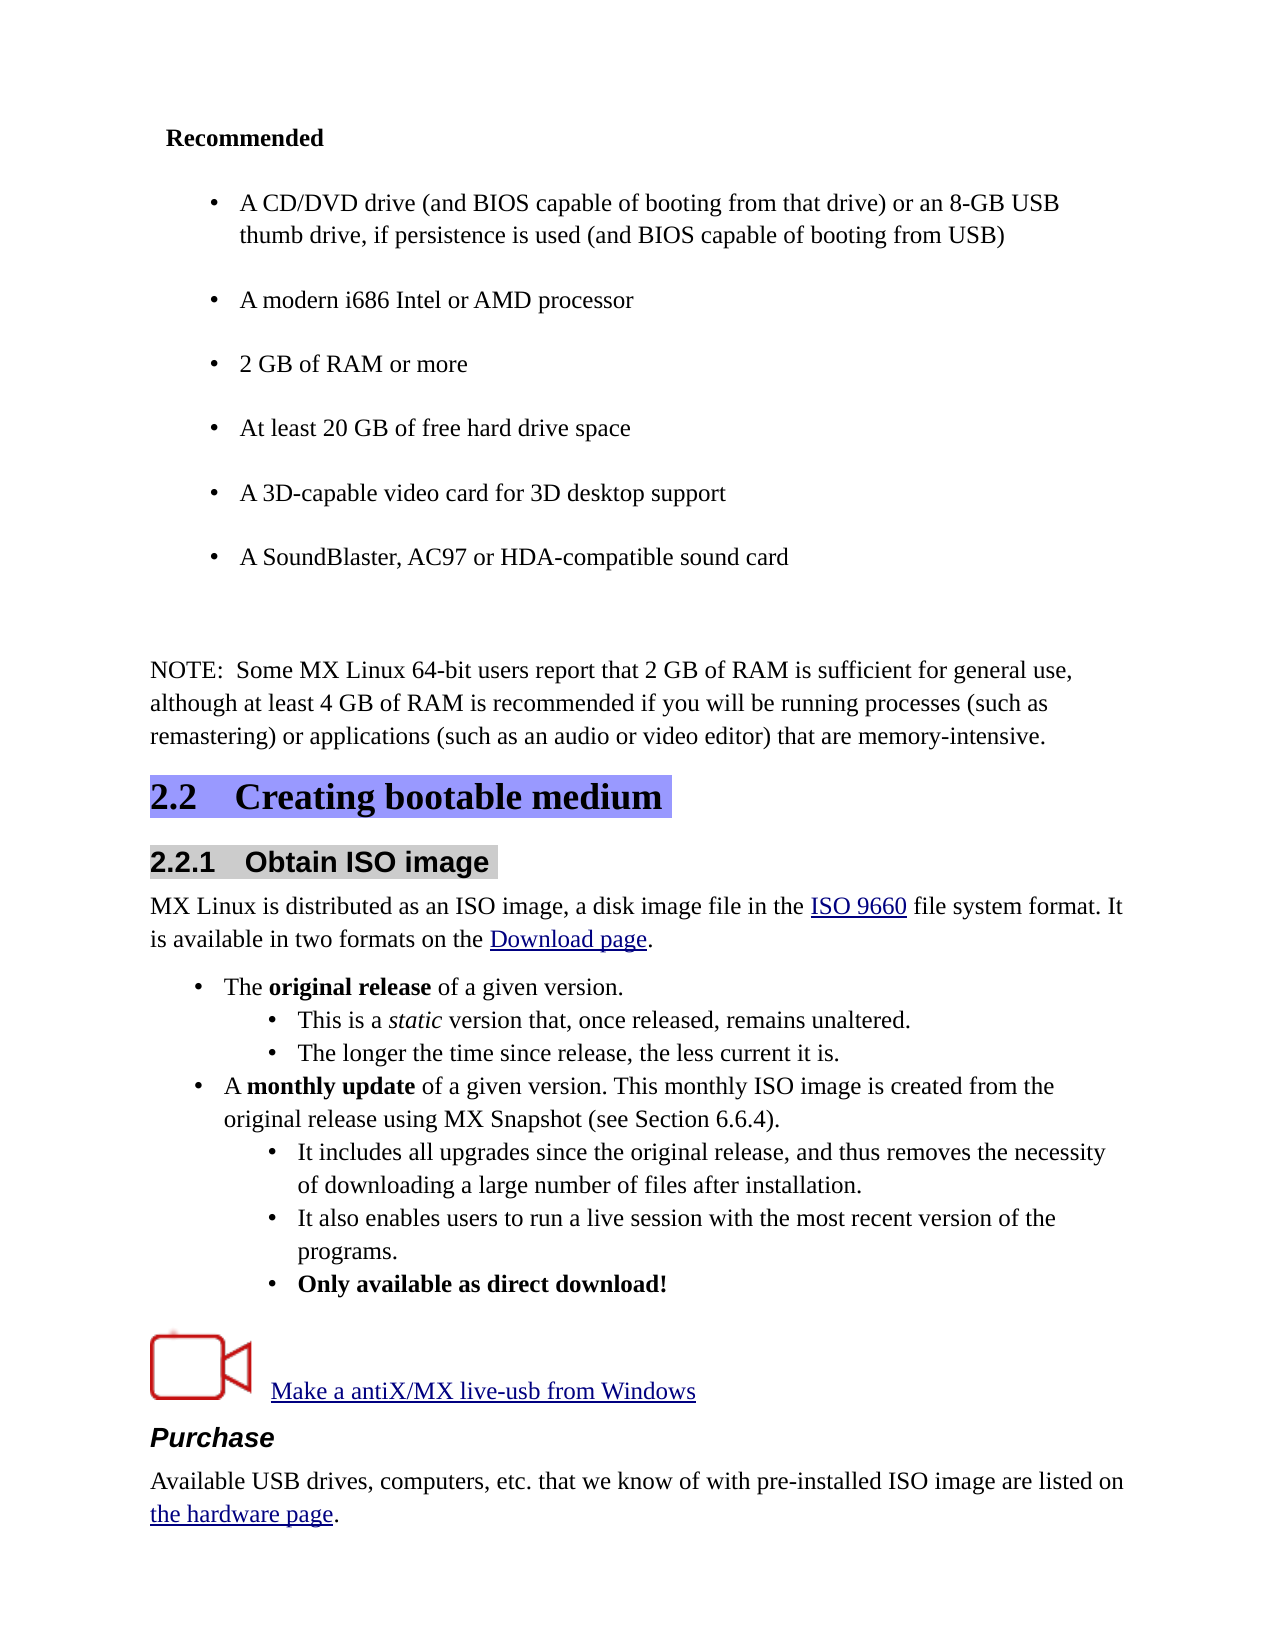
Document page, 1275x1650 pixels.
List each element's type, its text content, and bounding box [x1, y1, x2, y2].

list This is a static version that, once released, remains unaltered. [268, 1005, 1125, 1034]
picture [150, 1316, 252, 1400]
list A monthly update of a given version. This monthly ISO image is created from the original release using MX Snapshot (see Section 6.6.4). [194, 1071, 1125, 1133]
text Make a antiX/MX live-usb from Windows [150, 1317, 1125, 1405]
text MX Linux is distributed as an ISO image, a disk image file in the ISO 9660 file system format. It is available in two formats on the Download page. [150, 891, 1125, 953]
list At least 20 GB of free hard drive space [210, 413, 1109, 442]
list It includes all upgrades since the original release, and thus removes the necessity of downloading a large number of files after installation. [268, 1137, 1125, 1199]
list A SoundBlaster, AC97 or HDA-compatible sound card [210, 542, 1109, 571]
list The longer the time since release, the less current it is. [268, 1038, 1125, 1067]
subtitle Purchase [150, 1422, 1125, 1453]
list The original release of a given version. [194, 972, 1125, 1001]
list 2 GB of RAM or more [210, 349, 1109, 378]
list A modern i686 Intel or AMD processor [210, 285, 1109, 314]
text NOTE: Some MX Linux 64-bit users report that 2 GB of RAM is sufficient for general use, although at least 4 GB of RAM is recommended if you will be running processes (such as remastering) or applications (such as an audio or video editor) that are memory-intensive. [150, 655, 1125, 750]
list Only available as direct download! [268, 1269, 1125, 1298]
list A CD/DVD drive (and BIOS capable of booting from that drive) or an 8-GB USB thumb drive, if persistence is used (and BIOS capable of booting from USB) [210, 188, 1109, 249]
text Available USB drives, computers, etc. that we know of with pre-installed ISO image are listed on the hardware page. [150, 1466, 1125, 1528]
list It also enables users to run a live session with the most recent version of the programs. [268, 1203, 1125, 1265]
subtitle 2.2 Creating bootable medium [672, 775, 1125, 818]
subtitle 2.2.1 Obtain ISO image [498, 845, 1125, 879]
text Recommended [166, 123, 1109, 152]
list A 3D-capable video card for 3D desktop support [210, 478, 1109, 506]
